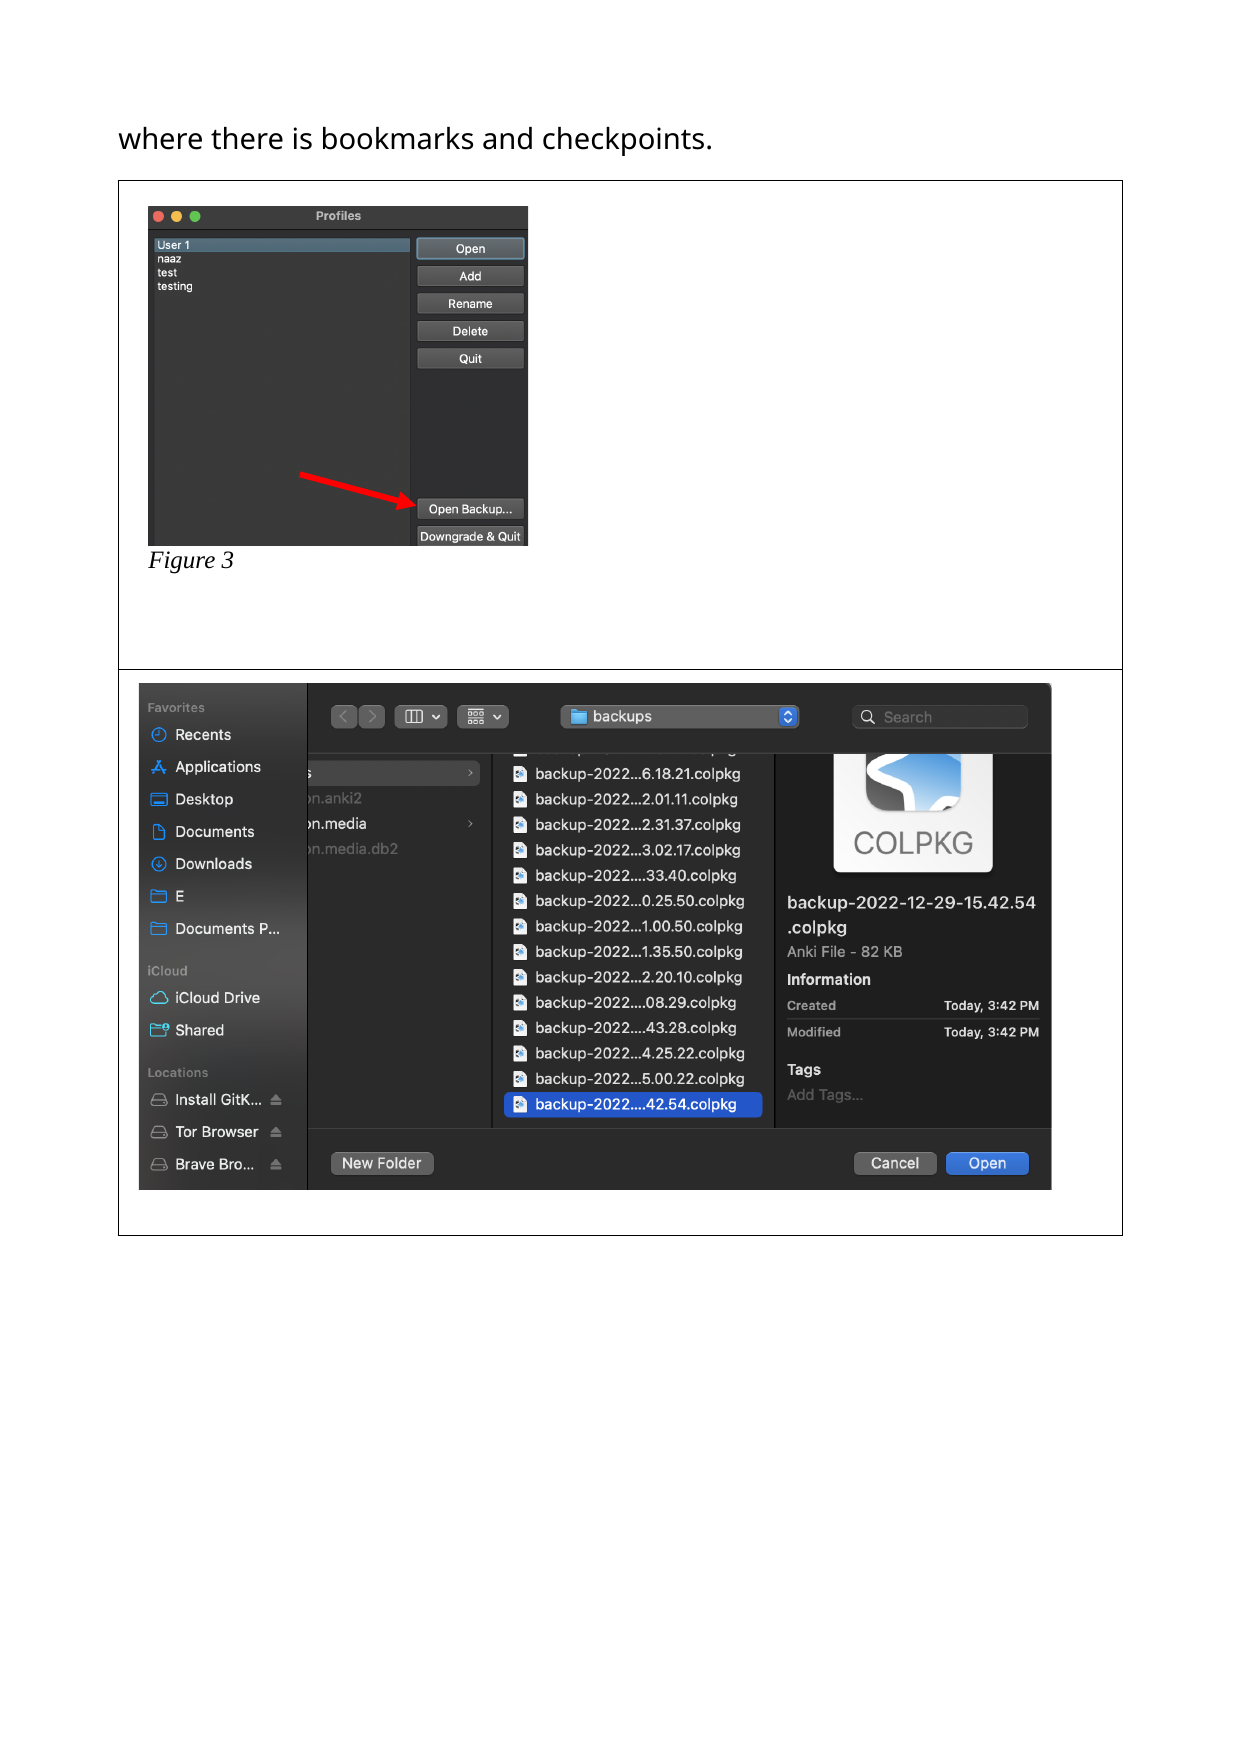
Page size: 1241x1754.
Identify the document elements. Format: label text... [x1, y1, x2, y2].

picture [148, 206, 529, 546]
text where there is bookmarks and checkpoints. [118, 118, 1122, 158]
picture [138, 683, 1052, 1190]
table_header [119, 181, 1122, 669]
table_cell [119, 670, 1122, 1235]
